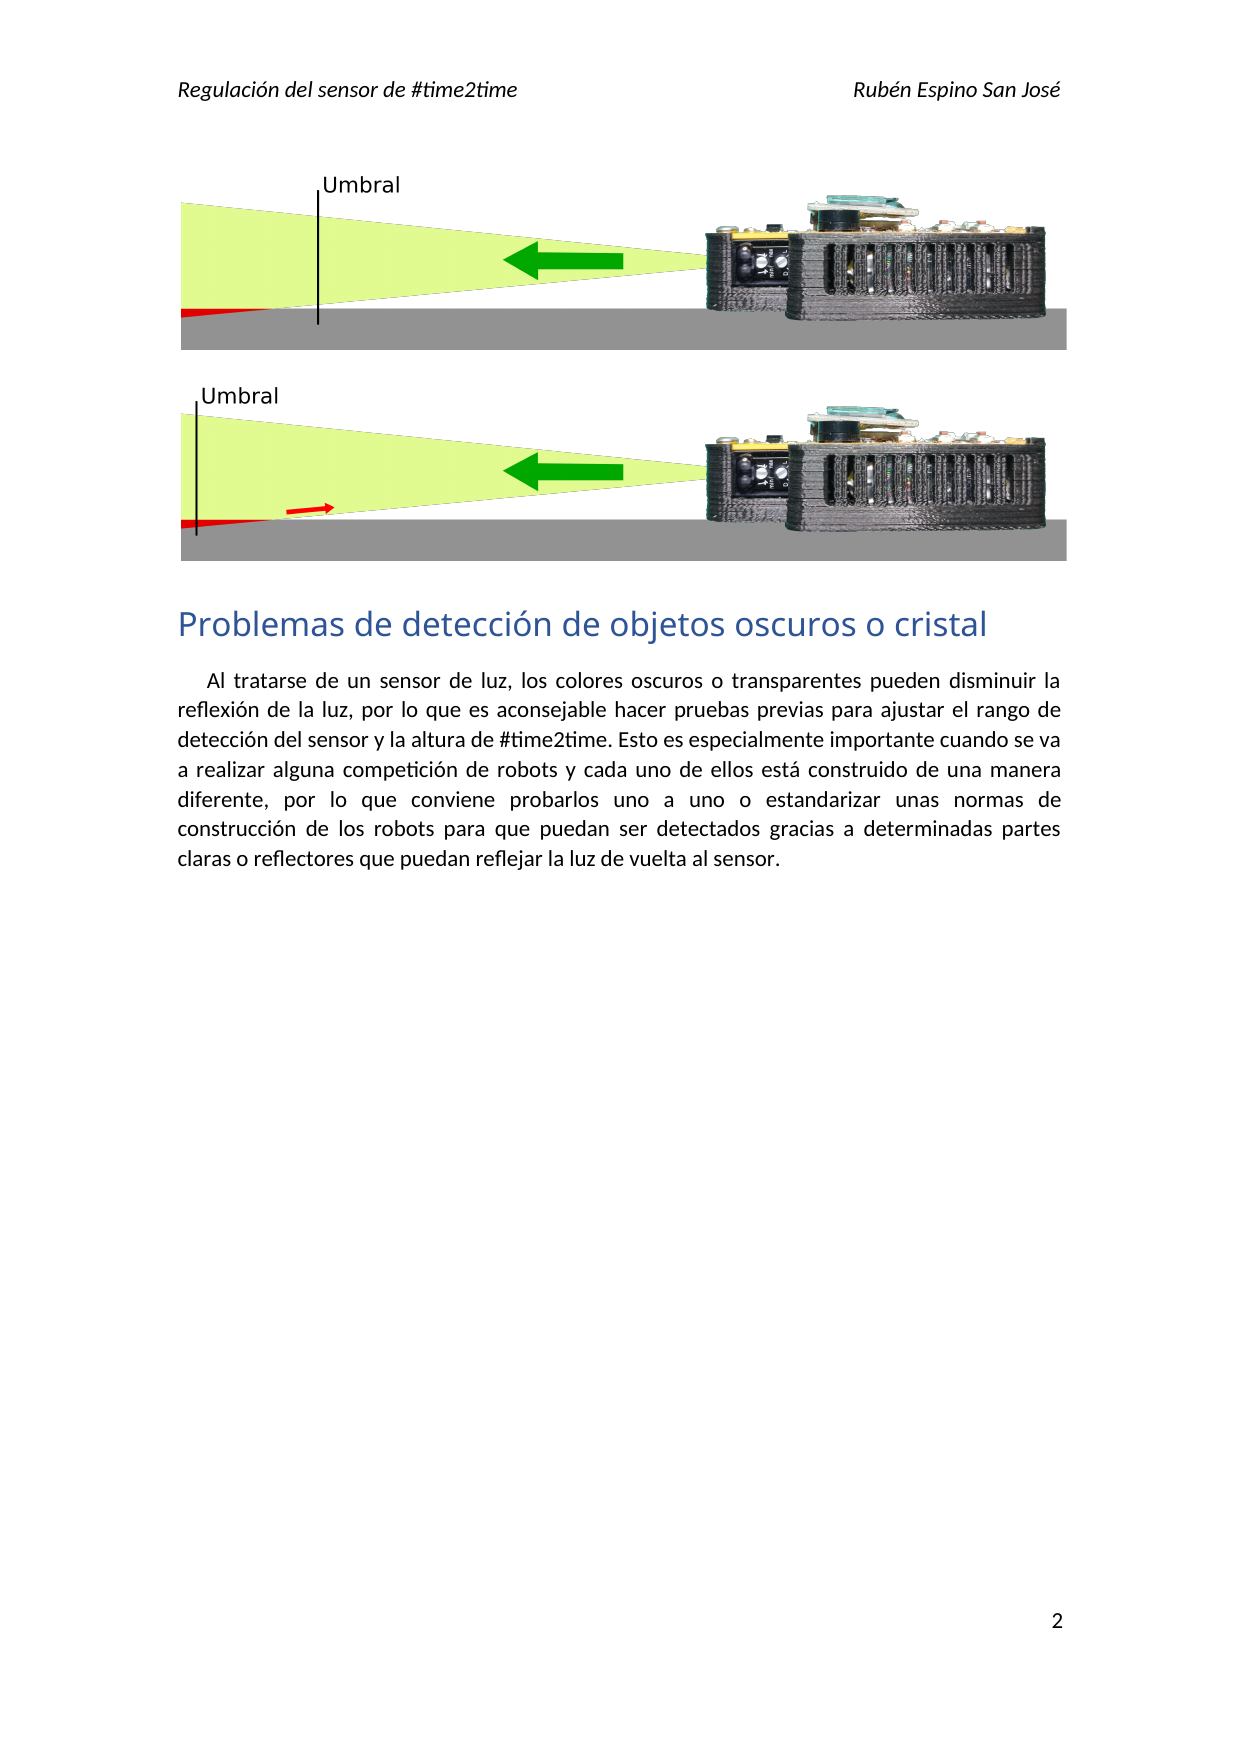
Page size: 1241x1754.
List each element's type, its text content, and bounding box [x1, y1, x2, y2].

picture [181, 370, 1067, 561]
text Problemas de detección de objetos oscuros o cristal [177, 601, 1063, 647]
text Al tratarse de un sensor de luz, los colores oscuros o transparentes pueden disminuir la reflexión de la luz, por lo que es aconsejable hacer pruebas previas para ajustar el rango de detección del sensor y la altura de #time2time. Esto es especialmente importante cuando se va a realizar alguna competición de robots y cada uno de ellos está construido de una manera diferente, por lo que conviene probarlos uno a uno o estandarizar unas normas de construcción de los robots para que puedan ser detectados gracias a determinadas partes claras o reflectores que puedan reflejar la luz de vuelta al sensor. [177, 666, 1063, 872]
picture [181, 160, 1067, 350]
